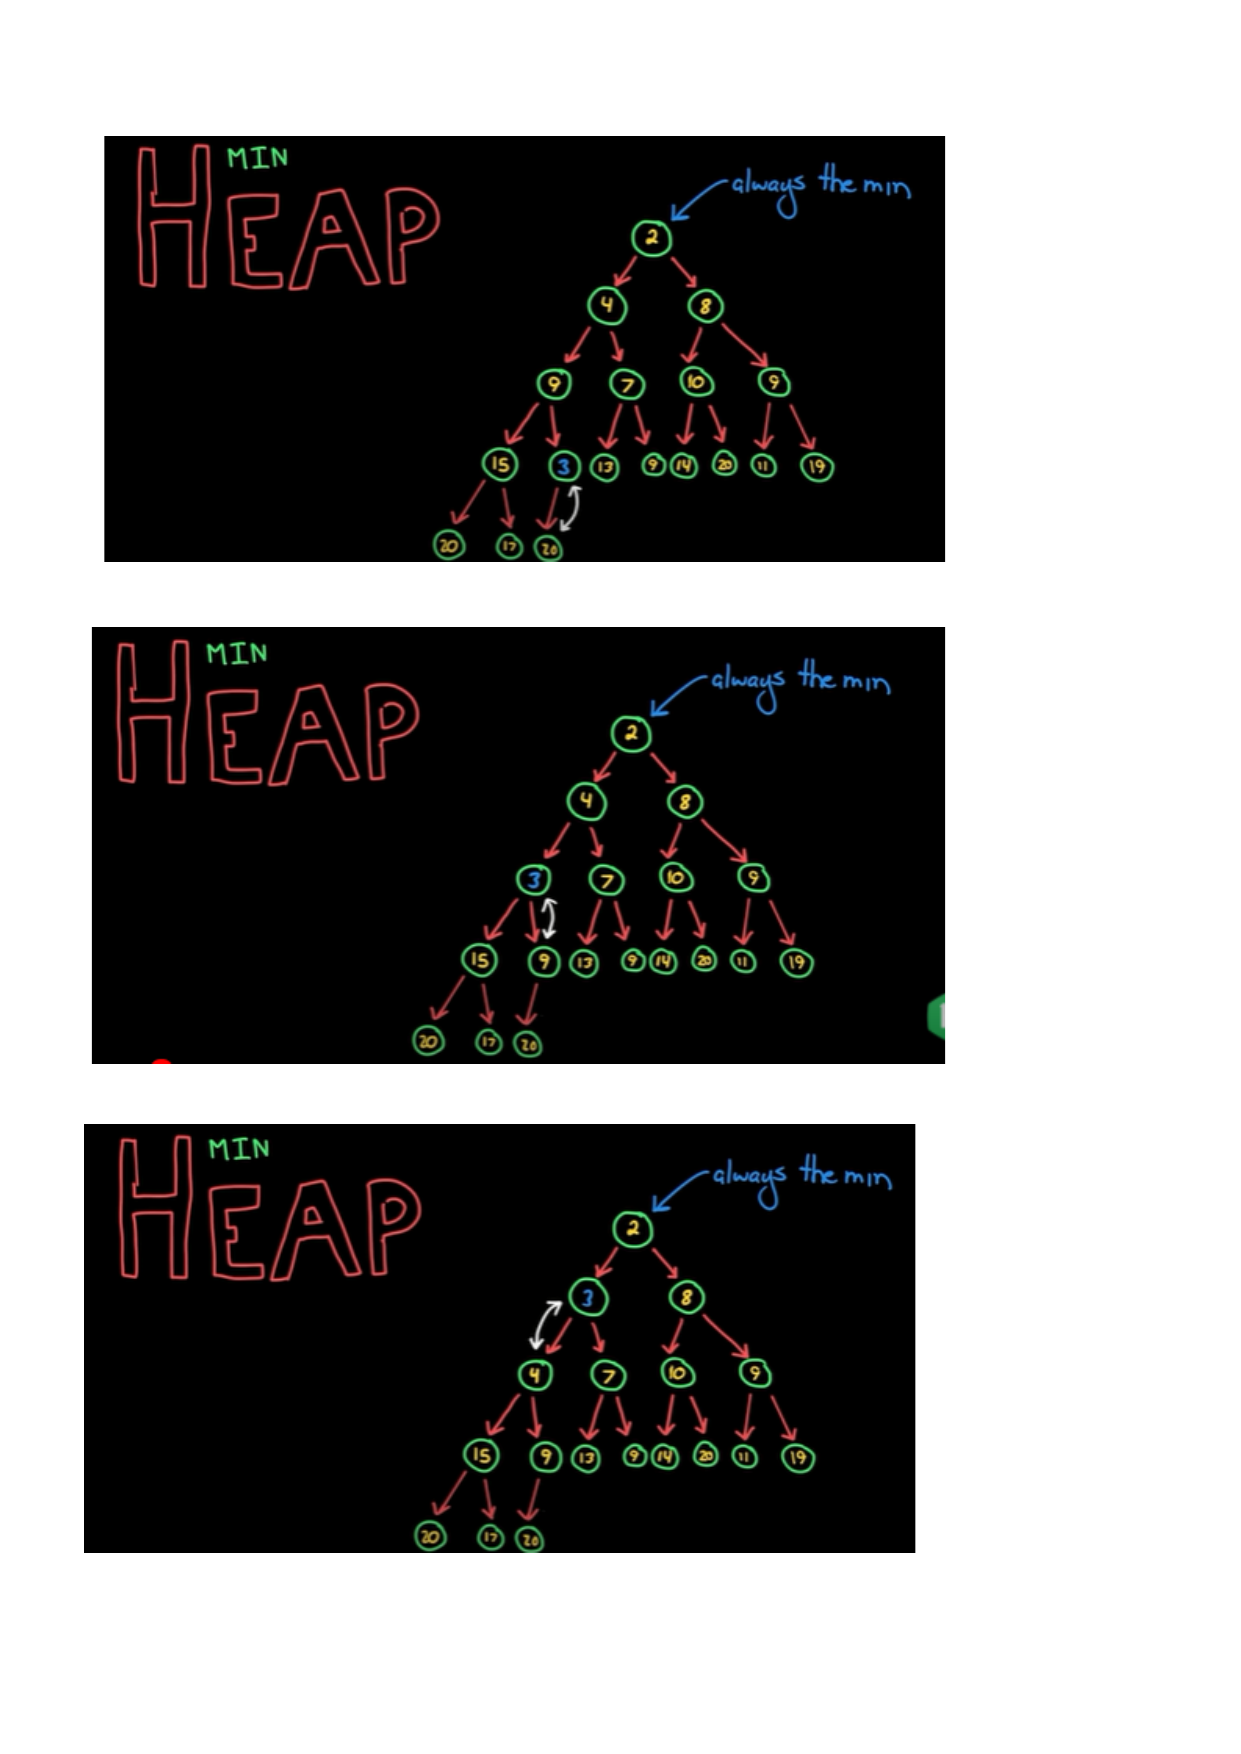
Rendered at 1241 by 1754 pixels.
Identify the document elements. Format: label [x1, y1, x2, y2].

picture [91, 627, 946, 1064]
picture [84, 1124, 916, 1553]
picture [104, 136, 946, 562]
